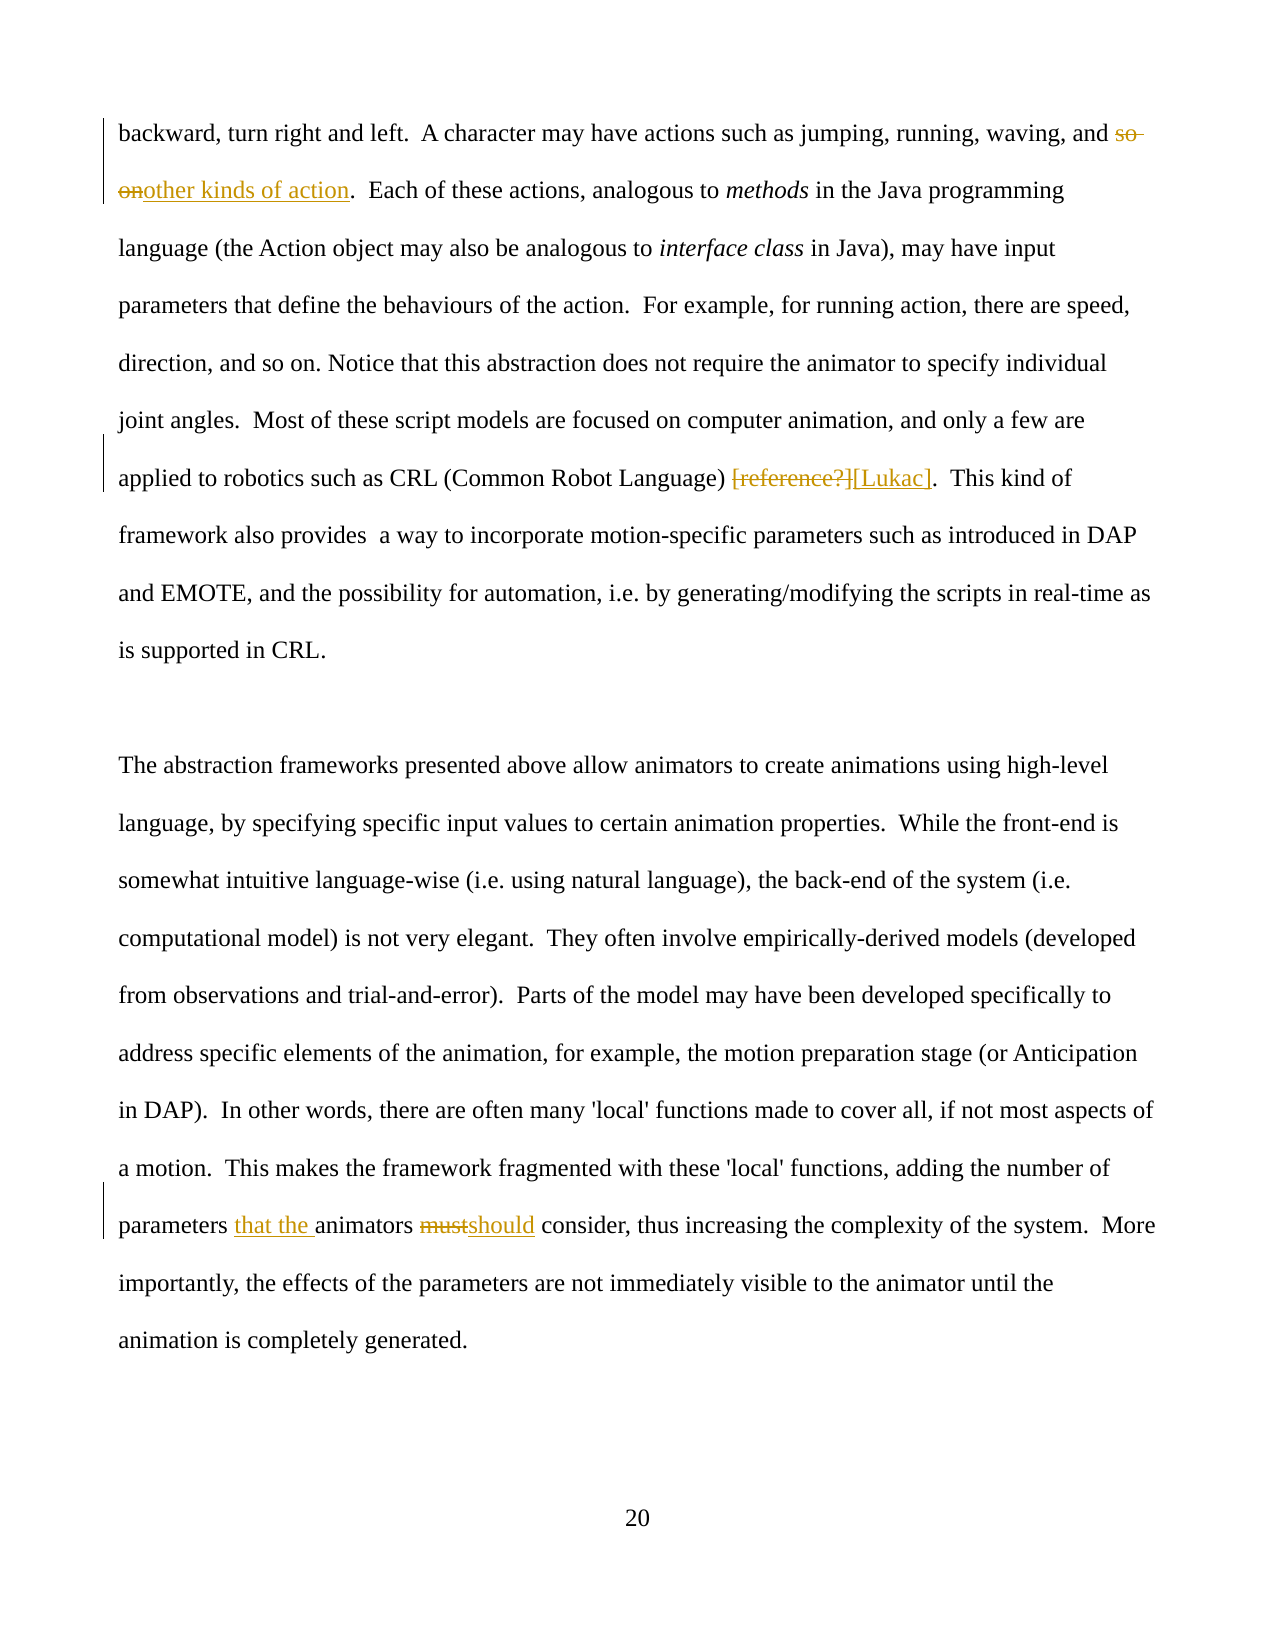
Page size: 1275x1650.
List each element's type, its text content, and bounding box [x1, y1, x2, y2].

text The general perception in both computer character and robot animation is that the more (i.e. redundant) degrees of freedom (DOF) the articulation has, the more fluid or life-like the animation can be. Notice the emphasis on the word “can.” The only problem is, as the number of DOF increases, the complexity of the computation for the animation also increases. That is why some researches are geared towards high-level representations or language of both the model and the animation. The motion parameters such as speed, joint angles, acceleration are obscured from the users and replaced with behavioral parameters such as “tired”, “happy”, “old person”, and so on. This leads to the model of scripted animation such as PAR (Parameterized Action Representation) [AB02], AER (Aesthetic Exploration and Refinement) [NF05], BEAT (Behavior Expression Animation Toolkit) [CVB01], Improv [PG96], and many more. These models provide some levels of abstraction to describe the character, and the virtual world/environment the character is in. For example, in PAR, everything in the world – objects and characters – are of the class 'Object.' Regular object like a chair is a subclass of Object, and may have specific chair-properties such as number of legs, height of backrest, and so on. A character is also a subclass of Object, and has some other specific set of properties that are different than a chair, for example: number of DOF, age, gender, and so on. Then there are Action objects, which contain the set of actions available to an Object. For example, a car can move forward, backward, turn right and left. A character may have actions such as jumping, running, waving, and other kinds of action. Each of these actions, analogous to methods in the Java programming language (the Action object may also be analogous to interface class in Java), may have input parameters that define the behaviours of the action. For example, for running action, there are speed, direction, and so on. Notice that this abstraction does not require the animator to specify individual joint angles. Most of these script models are focused on computer animation, and only a few are applied to robotics such as CRL (Common Robot Language) [Lukac]. This kind of framework also provides a way to incorporate motion-specific parameters such as introduced in DAP and EMOTE, and the possibility for automation, i.e. by generating/modifying the scripts in real-time as is supported in CRL. [118, 118, 1157, 664]
text The abstraction frameworks presented above allow animators to create animations using high-level language, by specifying specific input values to certain animation properties. While the front-end is somewhat intuitive language-wise (i.e. using natural language), the back-end of the system (i.e. computational model) is not very elegant. They often involve empirically-derived models (developed from observations and trial-and-error). Parts of the model may have been developed specifically to address specific elements of the animation, for example, the motion preparation stage (or Anticipation in DAP). In other words, there are often many 'local' functions made to cover all, if not most aspects of a motion. This makes the framework fragmented with these 'local' functions, adding the number of parameters that the animators should consider, thus increasing the complexity of the system. More importantly, the effects of the parameters are not immediately visible to the animator until the animation is completely generated. [118, 751, 1157, 1354]
